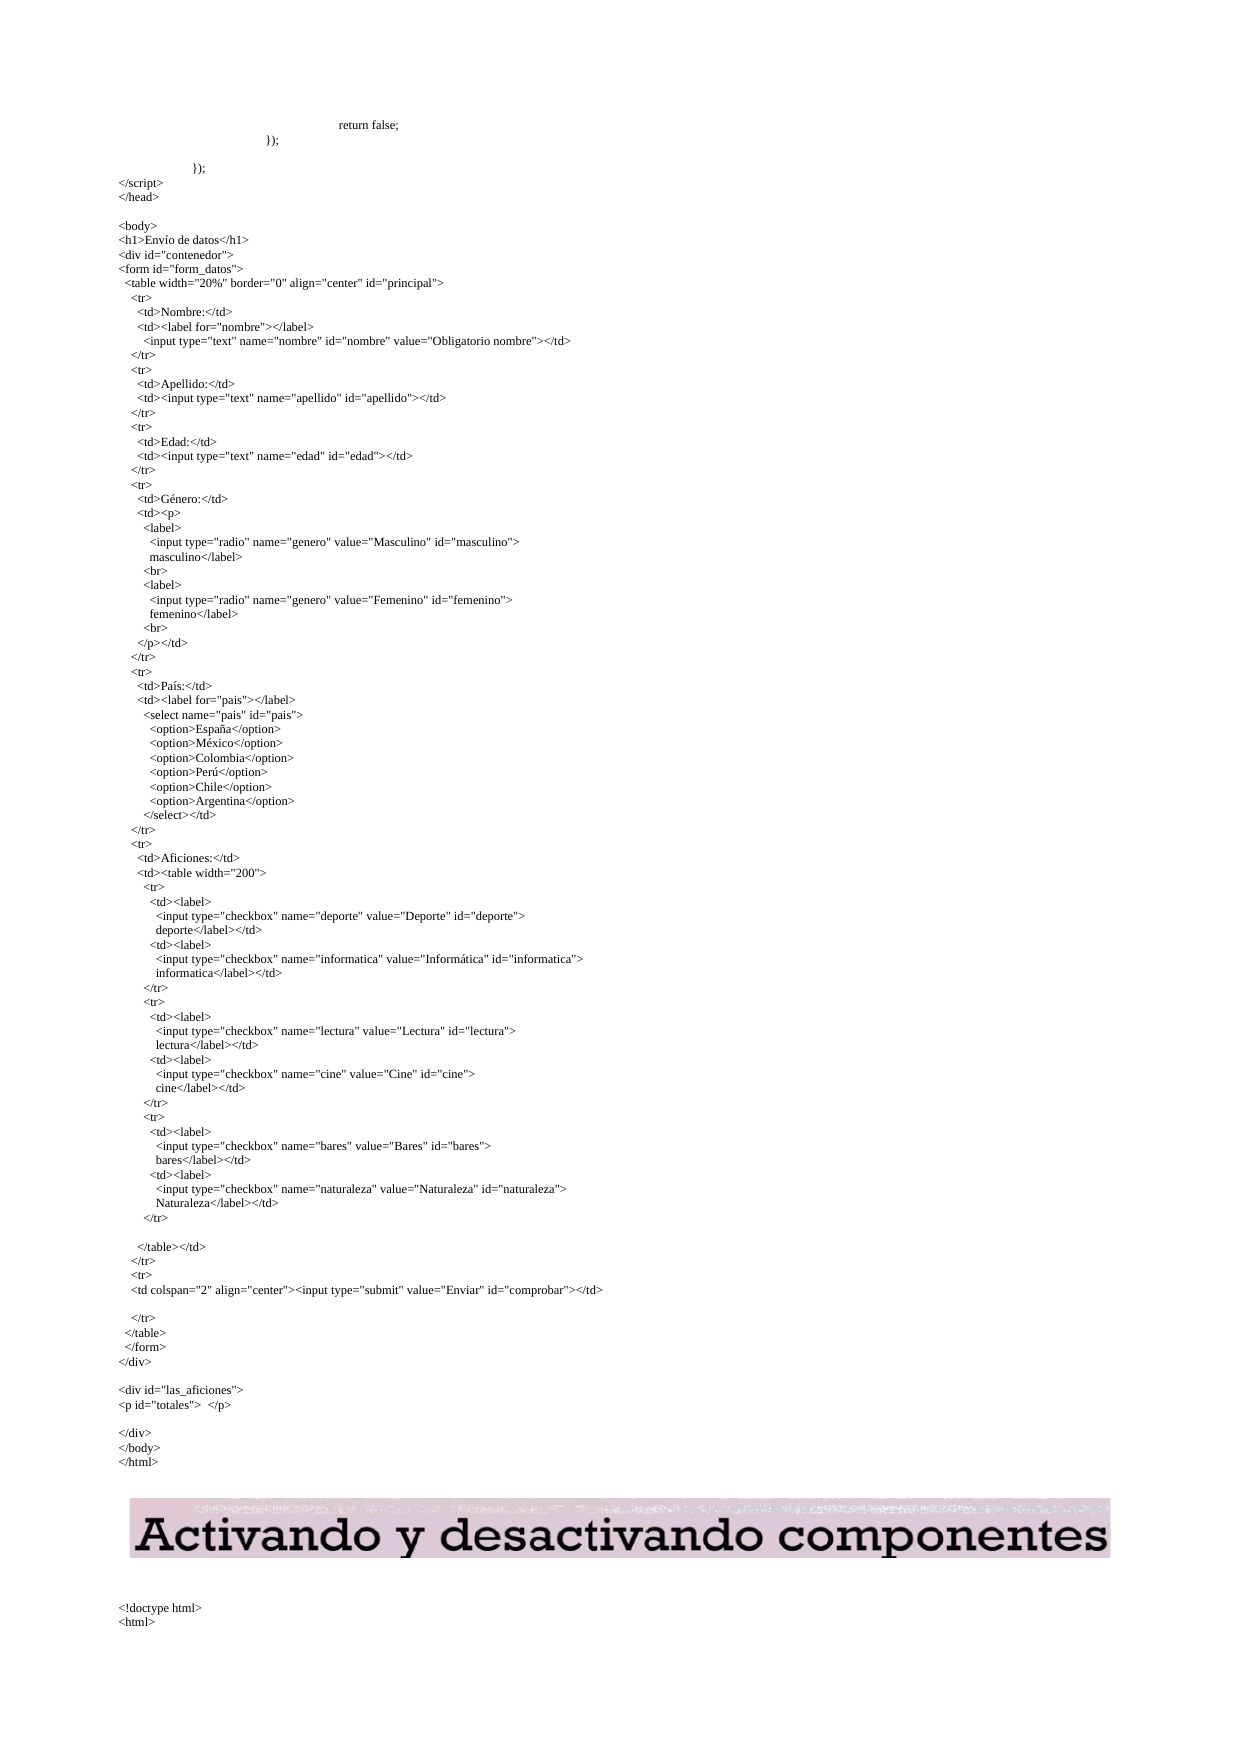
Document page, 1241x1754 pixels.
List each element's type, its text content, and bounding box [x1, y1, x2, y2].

text <td><label> [118, 894, 1122, 909]
text <td>Género:</td> [118, 492, 1122, 506]
text </tr> [118, 463, 1122, 477]
text deporte</label></td> [118, 923, 1122, 937]
text <td><input type="text" name="apellido" id="apellido"></td> [118, 391, 1122, 406]
text <td>Apellido:</td> [118, 377, 1122, 391]
text <label> [118, 578, 1122, 592]
text <tr> [118, 995, 1122, 1009]
text <html> [118, 1615, 1122, 1629]
text <tr> [118, 291, 1122, 305]
text <div id="las_aficiones"> [118, 1383, 1122, 1397]
text </p></td> [118, 636, 1122, 650]
text lectura</label></td> [118, 1038, 1122, 1052]
text </tr> [118, 1311, 1122, 1326]
text femenino</label> [118, 607, 1122, 621]
text <input type="checkbox" name="lectura" value="Lectura" id="lectura"> [118, 1024, 1122, 1038]
text </table></td> [118, 1239, 1122, 1254]
text }); [118, 161, 1122, 176]
text <td><label> [118, 937, 1122, 952]
text </select></td> [118, 808, 1122, 822]
text </tr> [118, 822, 1122, 837]
text </div> [118, 1426, 1122, 1441]
text <td><input type="text" name="edad" id="edad"></td> [118, 449, 1122, 463]
text <body> [118, 219, 1122, 233]
text bares</label></td> [118, 1153, 1122, 1167]
text </tr> [118, 1211, 1122, 1225]
text <input type="text" name="nombre" id="nombre" value="Obligatorio nombre"></td> [118, 334, 1122, 348]
text </tr> [118, 348, 1122, 362]
text <label> [118, 521, 1122, 535]
text <tr> [118, 362, 1122, 377]
text <tr> [118, 880, 1122, 894]
text </tr> [118, 981, 1122, 995]
text <tr> [118, 837, 1122, 851]
text <input type="checkbox" name="deporte" value="Deporte" id="deporte"> [118, 909, 1122, 923]
text </tr> [118, 650, 1122, 664]
text <td>Aficiones:</td> [118, 851, 1122, 866]
text <td><table width="200"> [118, 866, 1122, 880]
text </tr> [118, 1254, 1122, 1268]
text <td><p> [118, 506, 1122, 521]
text <option>Chile</option> [118, 779, 1122, 794]
text <option>Colombia</option> [118, 751, 1122, 765]
text <input type="checkbox" name="informatica" value="Informática" id="informatica"> [118, 952, 1122, 966]
text <table width="20%" border="0" align="center" id="principal"> [118, 276, 1122, 291]
text <div id="contenedor"> [118, 247, 1122, 262]
text <td>Nombre:</td> [118, 305, 1122, 319]
text informatica</label></td> [118, 966, 1122, 981]
text <input type="checkbox" name="bares" value="Bares" id="bares"> [118, 1139, 1122, 1153]
text <!doctype html> [118, 1600, 1122, 1615]
text cine</label></td> [118, 1081, 1122, 1096]
text <input type="radio" name="genero" value="Masculino" id="masculino"> [118, 535, 1122, 549]
text <option>España</option> [118, 722, 1122, 736]
text <tr> [118, 477, 1122, 492]
text <form id="form_datos"> [118, 262, 1122, 276]
text </tr> [118, 1096, 1122, 1110]
text </script> [118, 176, 1122, 190]
text </body> [118, 1441, 1122, 1455]
text <td colspan="2" align="center"><input type="submit" value="Enviar" id="comprobar"></td> [118, 1282, 1122, 1297]
text <option>Argentina</option> [118, 794, 1122, 808]
text </tr> [118, 406, 1122, 420]
text </html> [118, 1455, 1122, 1469]
text <tr> [118, 1268, 1122, 1282]
text Naturaleza</label></td> [118, 1196, 1122, 1211]
text <td>Edad:</td> [118, 434, 1122, 449]
text <td><label> [118, 1167, 1122, 1182]
text masculino</label> [118, 549, 1122, 564]
text <td><label for="pais"></label> [118, 693, 1122, 707]
text <option>Perú</option> [118, 765, 1122, 779]
text <option>México</option> [118, 736, 1122, 751]
text <td><label> [118, 1009, 1122, 1024]
text <td>País:</td> [118, 679, 1122, 693]
text <select name="pais" id="pais"> [118, 707, 1122, 722]
text <p id="totales"> </p> [118, 1397, 1122, 1412]
text }); [118, 132, 1122, 147]
text <input type="checkbox" name="naturaleza" value="Naturaleza" id="naturaleza"> [118, 1182, 1122, 1196]
text <tr> [118, 664, 1122, 679]
text <tr> [118, 1110, 1122, 1124]
text <td><label> [118, 1124, 1122, 1139]
text <input type="radio" name="genero" value="Femenino" id="femenino"> [118, 592, 1122, 607]
text <input type="checkbox" name="cine" value="Cine" id="cine"> [118, 1067, 1122, 1081]
text <tr> [118, 420, 1122, 434]
text <h1>Envío de datos</h1> [118, 233, 1122, 247]
text <td><label for="nombre"></label> [118, 319, 1122, 334]
text <br> [118, 564, 1122, 578]
text </head> [118, 190, 1122, 204]
text <br> [118, 621, 1122, 636]
text <td><label> [118, 1052, 1122, 1067]
picture [129, 1498, 1111, 1558]
text </div> [118, 1354, 1122, 1369]
text return false; [118, 118, 1122, 132]
text </table> [118, 1326, 1122, 1340]
text </form> [118, 1340, 1122, 1354]
